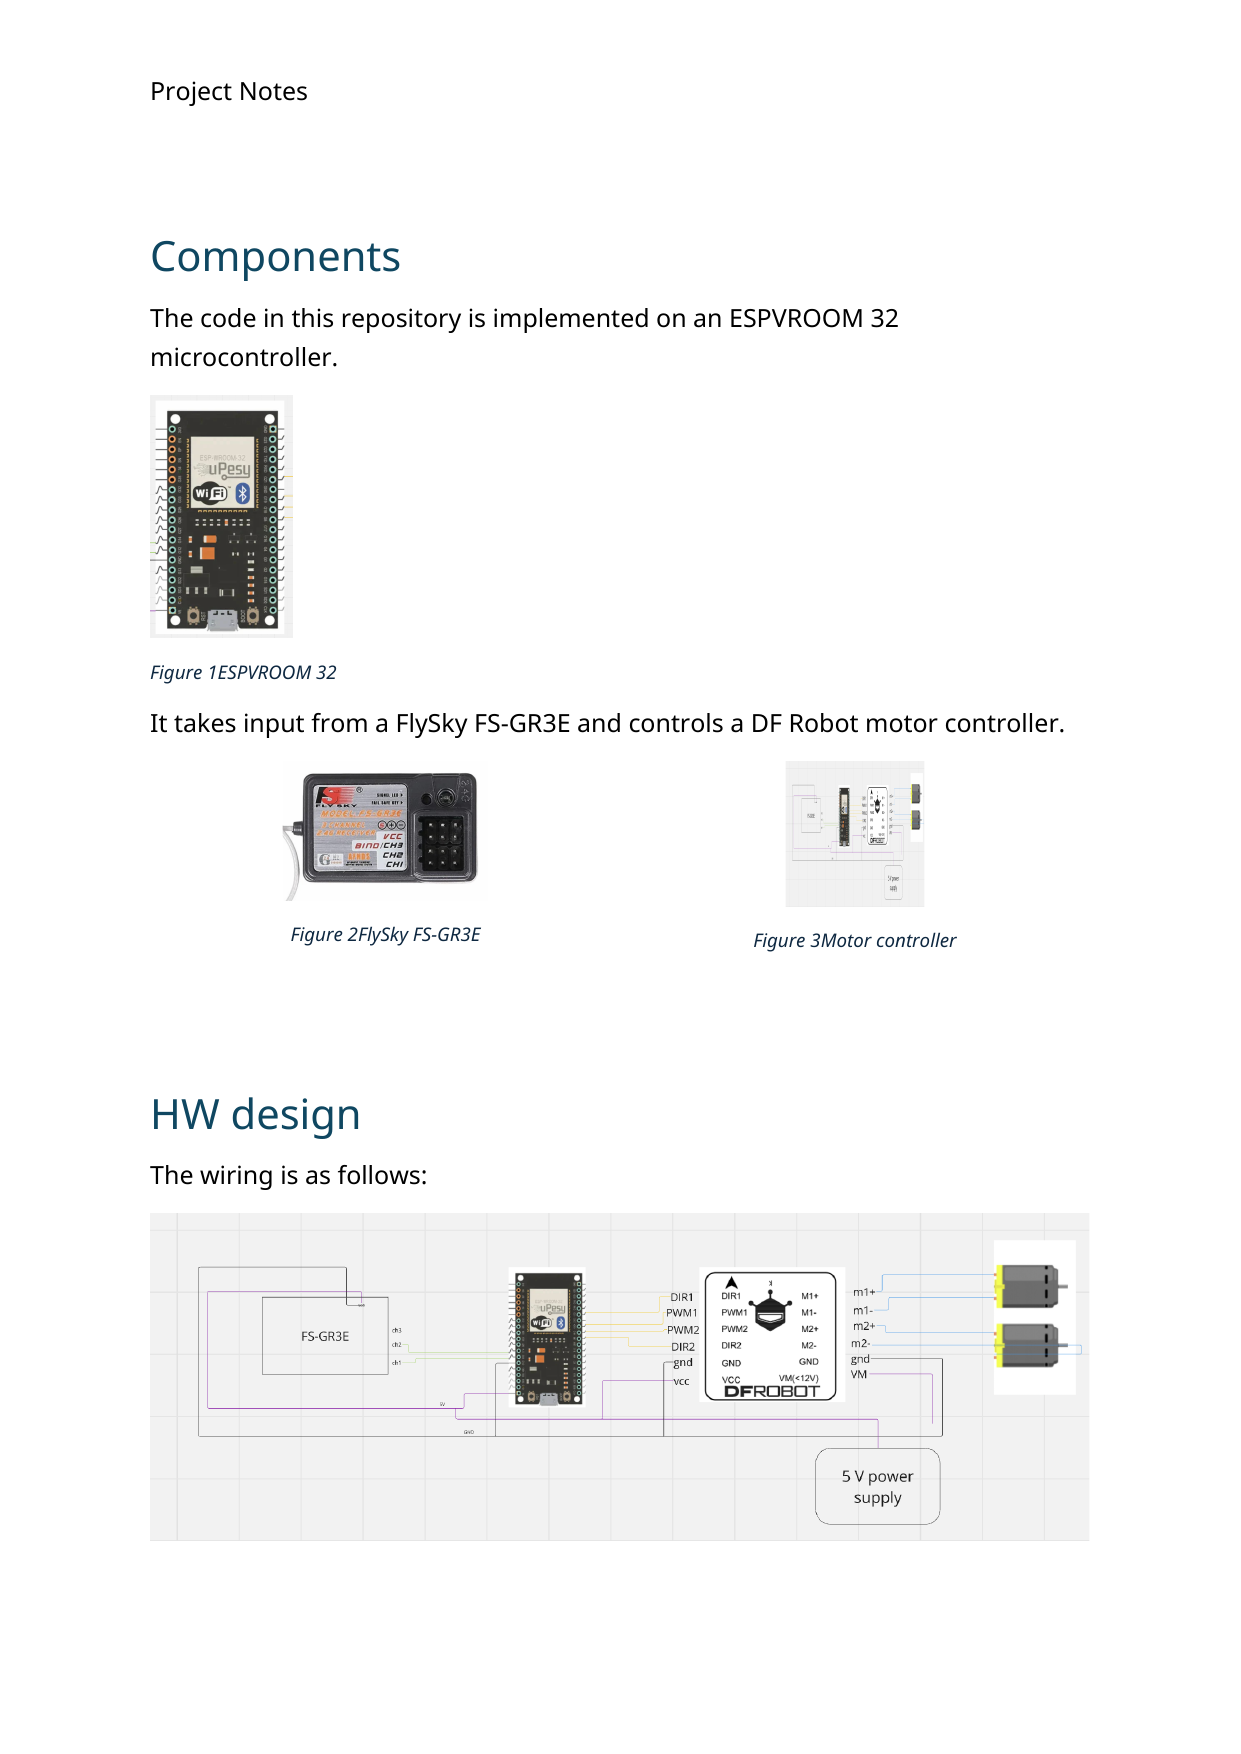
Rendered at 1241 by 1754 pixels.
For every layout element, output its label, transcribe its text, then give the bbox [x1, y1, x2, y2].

picture [150, 1213, 1090, 1541]
table_header Figure 2FlySky FS-GR3E [151, 762, 620, 1008]
text The wiring is as follows: [150, 1158, 1090, 1192]
table_header Figure 3Motor controller [620, 762, 1090, 1008]
text The code in this repository is implemented on an ESPVROOM 32 microcontroller. [150, 300, 1090, 373]
text Figure 1ESPVROOM 32 [150, 660, 1090, 685]
text It takes input from a FlySky FS-GR3E and controls a DF Robot motor controller. [150, 706, 1090, 740]
picture [785, 761, 925, 907]
subtitle Components [150, 227, 1090, 283]
picture [282, 761, 488, 901]
subtitle HW design [150, 1084, 1090, 1141]
picture [150, 395, 293, 638]
